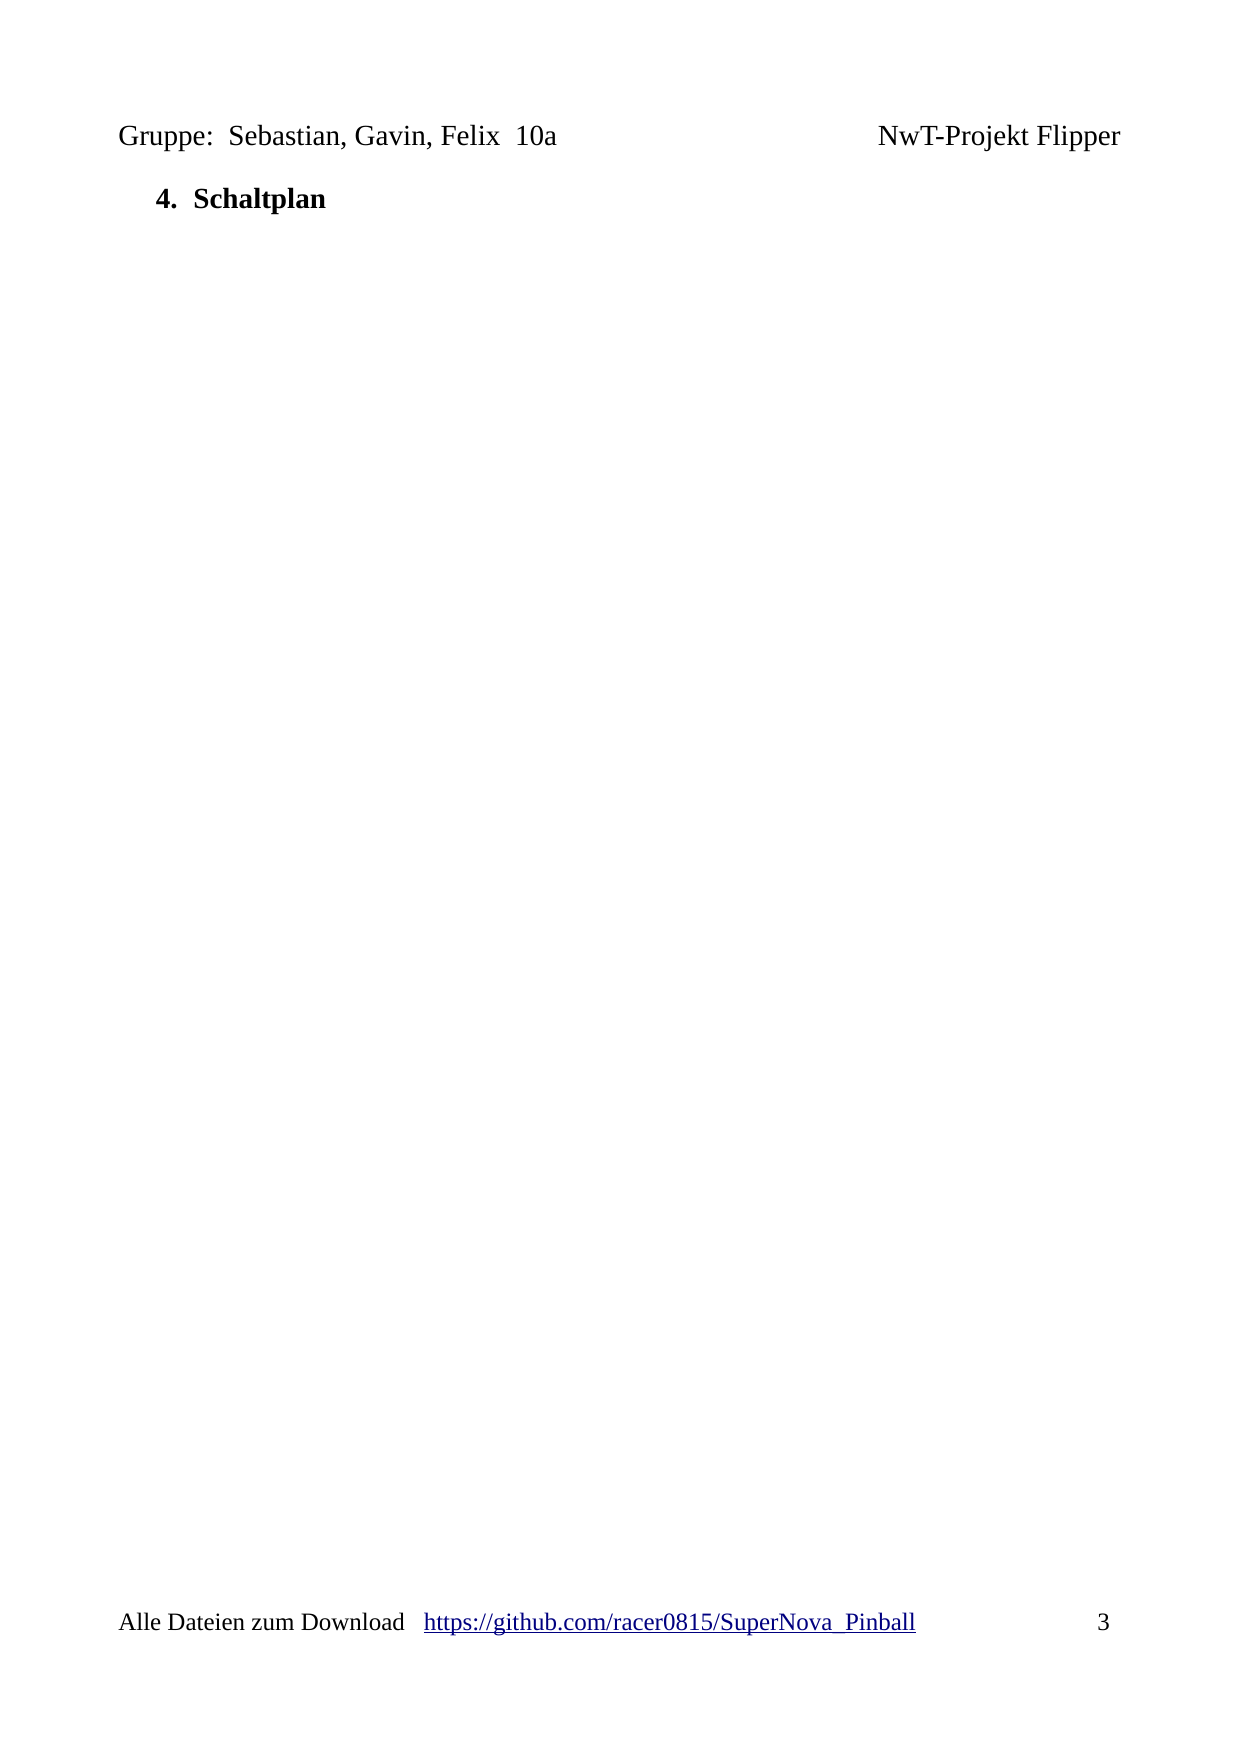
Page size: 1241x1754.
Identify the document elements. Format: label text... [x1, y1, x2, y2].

list Schaltplan [156, 181, 1122, 215]
